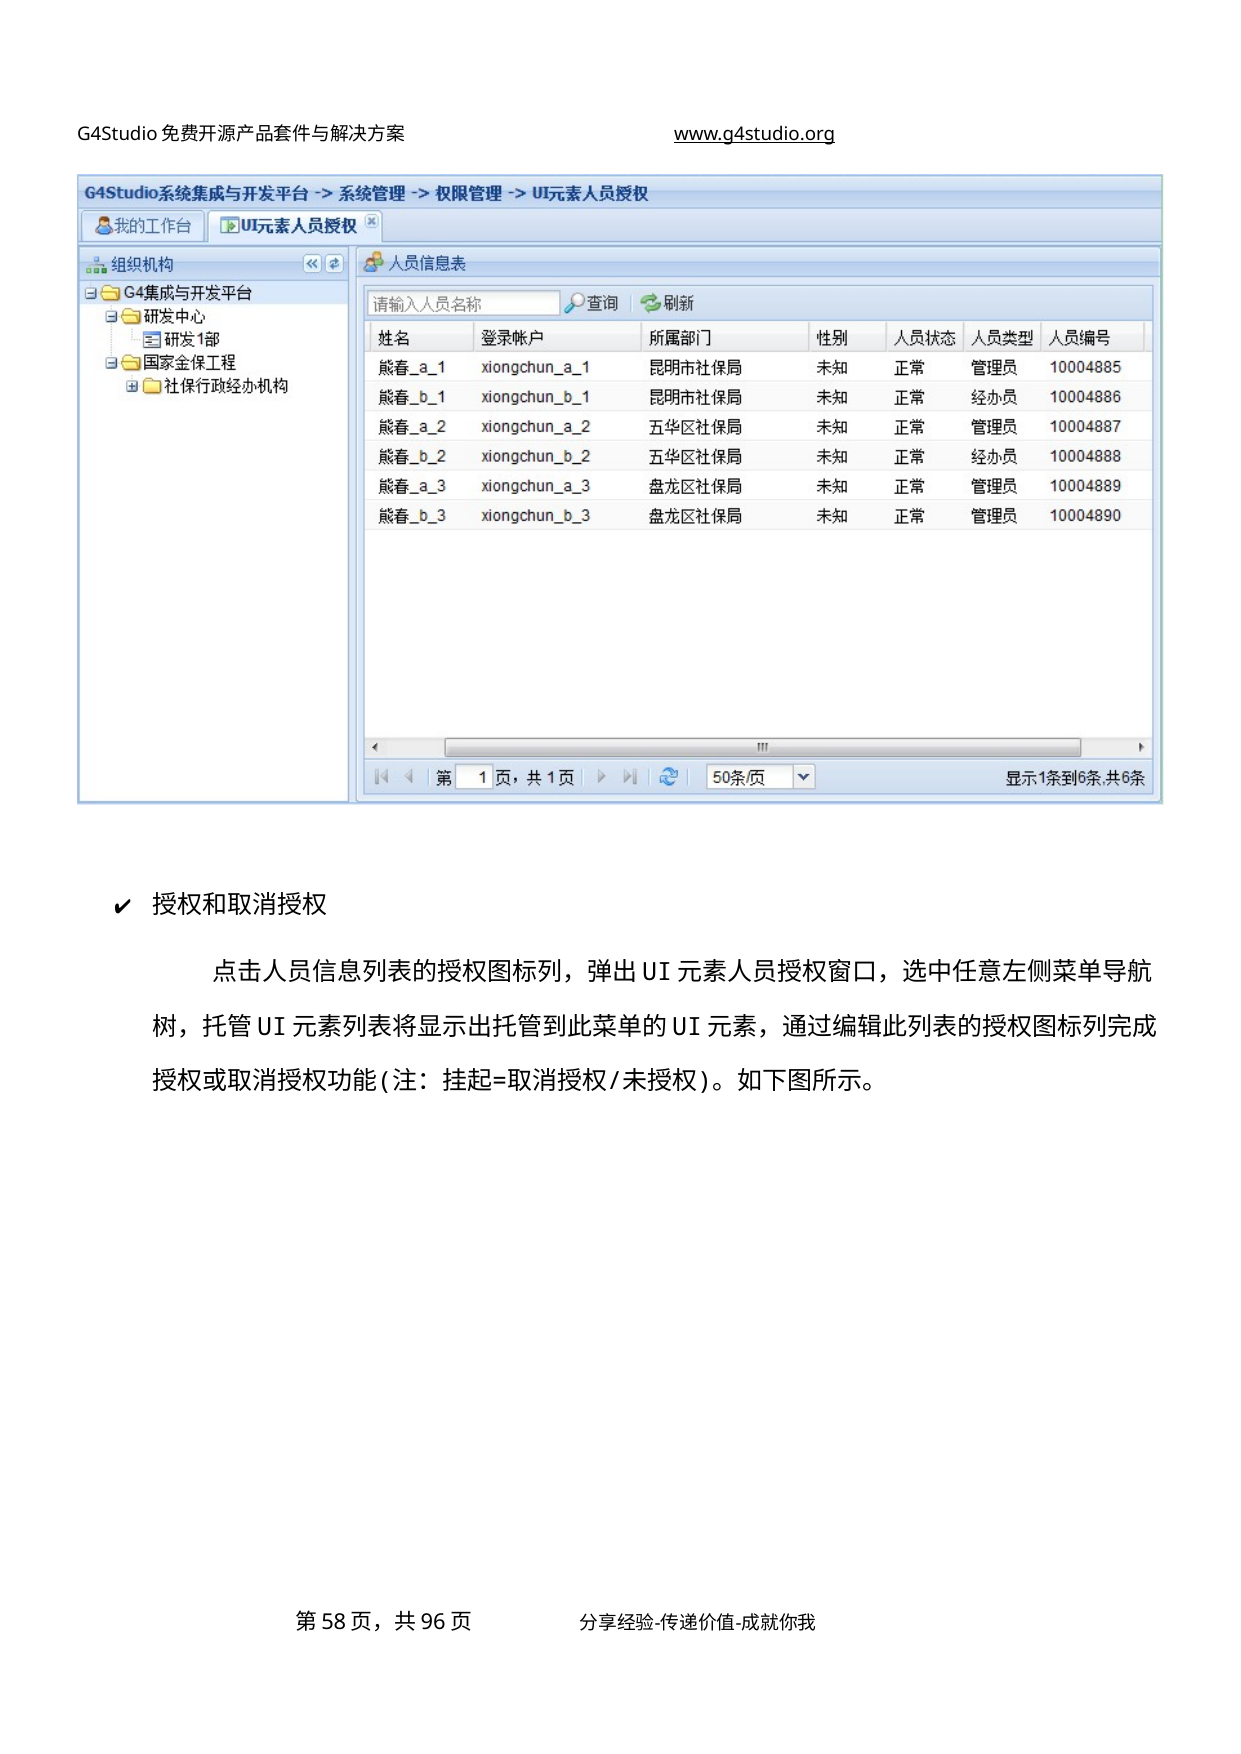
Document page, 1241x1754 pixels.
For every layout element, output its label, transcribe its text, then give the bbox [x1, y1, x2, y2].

list 点击人员信息列表的授权图标列，弹出UI元素人员授权窗口，选中任意左侧菜单导航树，托管UI元素列表将显示出托管到此菜单的UI元素，通过编辑此列表的授权图标列完成授权或取消授权功能(注：挂起=取消授权/未授权)。如下图所示。 [114, 952, 1163, 1097]
list 授权和取消授权 [114, 885, 1163, 921]
picture [76, 174, 1164, 805]
